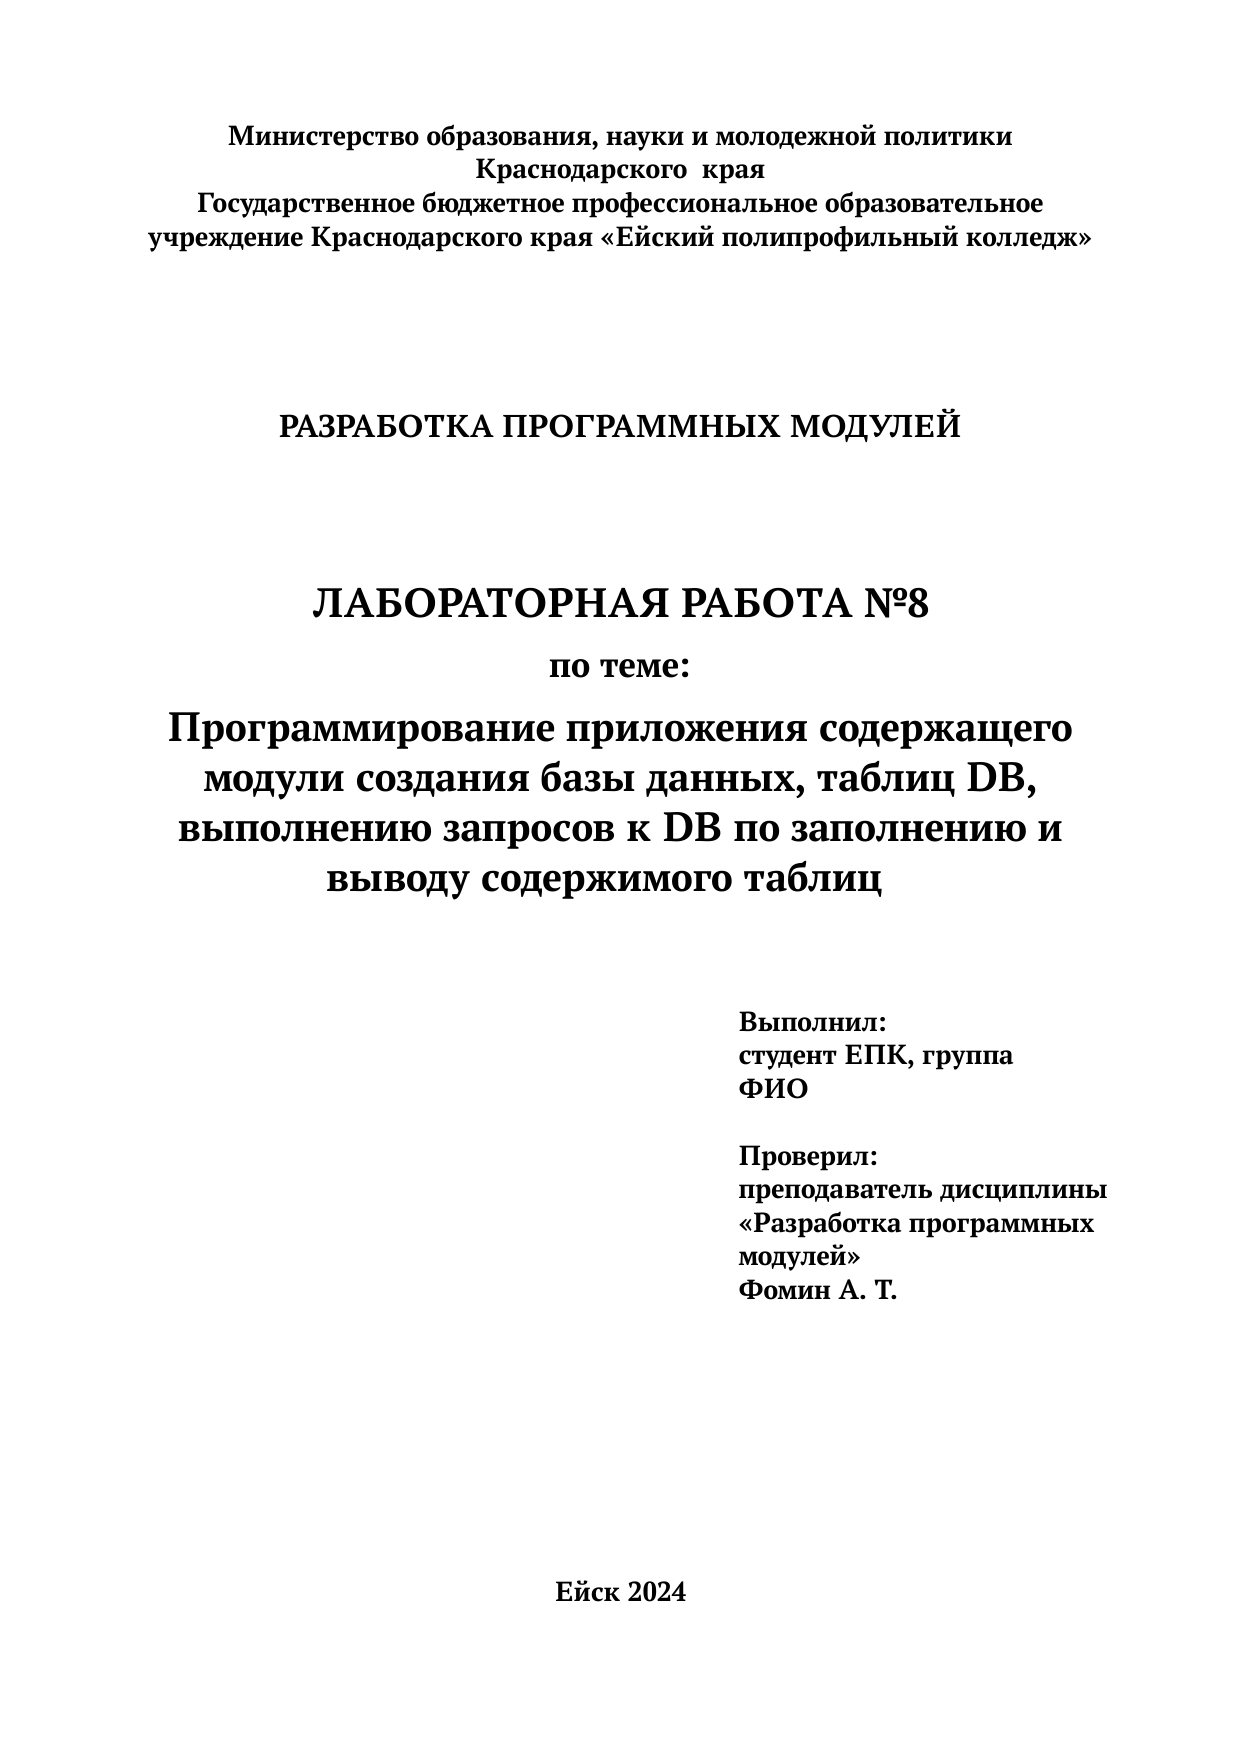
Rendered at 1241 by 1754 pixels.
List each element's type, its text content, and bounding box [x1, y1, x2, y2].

text студент ЕПК, группа [738, 1037, 1122, 1071]
text Ейск 2024 [118, 1574, 1122, 1607]
text ФИО [738, 1071, 1122, 1104]
text Проверил: [738, 1138, 1122, 1171]
text ЛАБОРАТОРНАЯ РАБОТА №8 [118, 577, 1122, 627]
subtitle Программирование приложения содержащего модули создания базы данных, таблиц DB, выполнению запросов к DB по заполнению и выводу содержимого таблиц [118, 701, 1122, 900]
text Министерство образования, науки и молодежной политики [118, 118, 1122, 152]
text Фомин А. Т. [738, 1272, 1122, 1306]
text РАЗРАБОТКА ПРОГРАММНЫХ МОДУЛЕЙ [118, 406, 1122, 445]
text Краснодарского края [118, 152, 1122, 185]
text Выполнил: [738, 1004, 1122, 1037]
text преподаватель дисциплины «Разработка программных модулей» [738, 1171, 1122, 1272]
text Государственное бюджетное профессиональное образовательное учреждение Краснодарского края «Ейский полипрофильный колледж» [118, 185, 1122, 252]
text по теме: [118, 642, 1122, 686]
